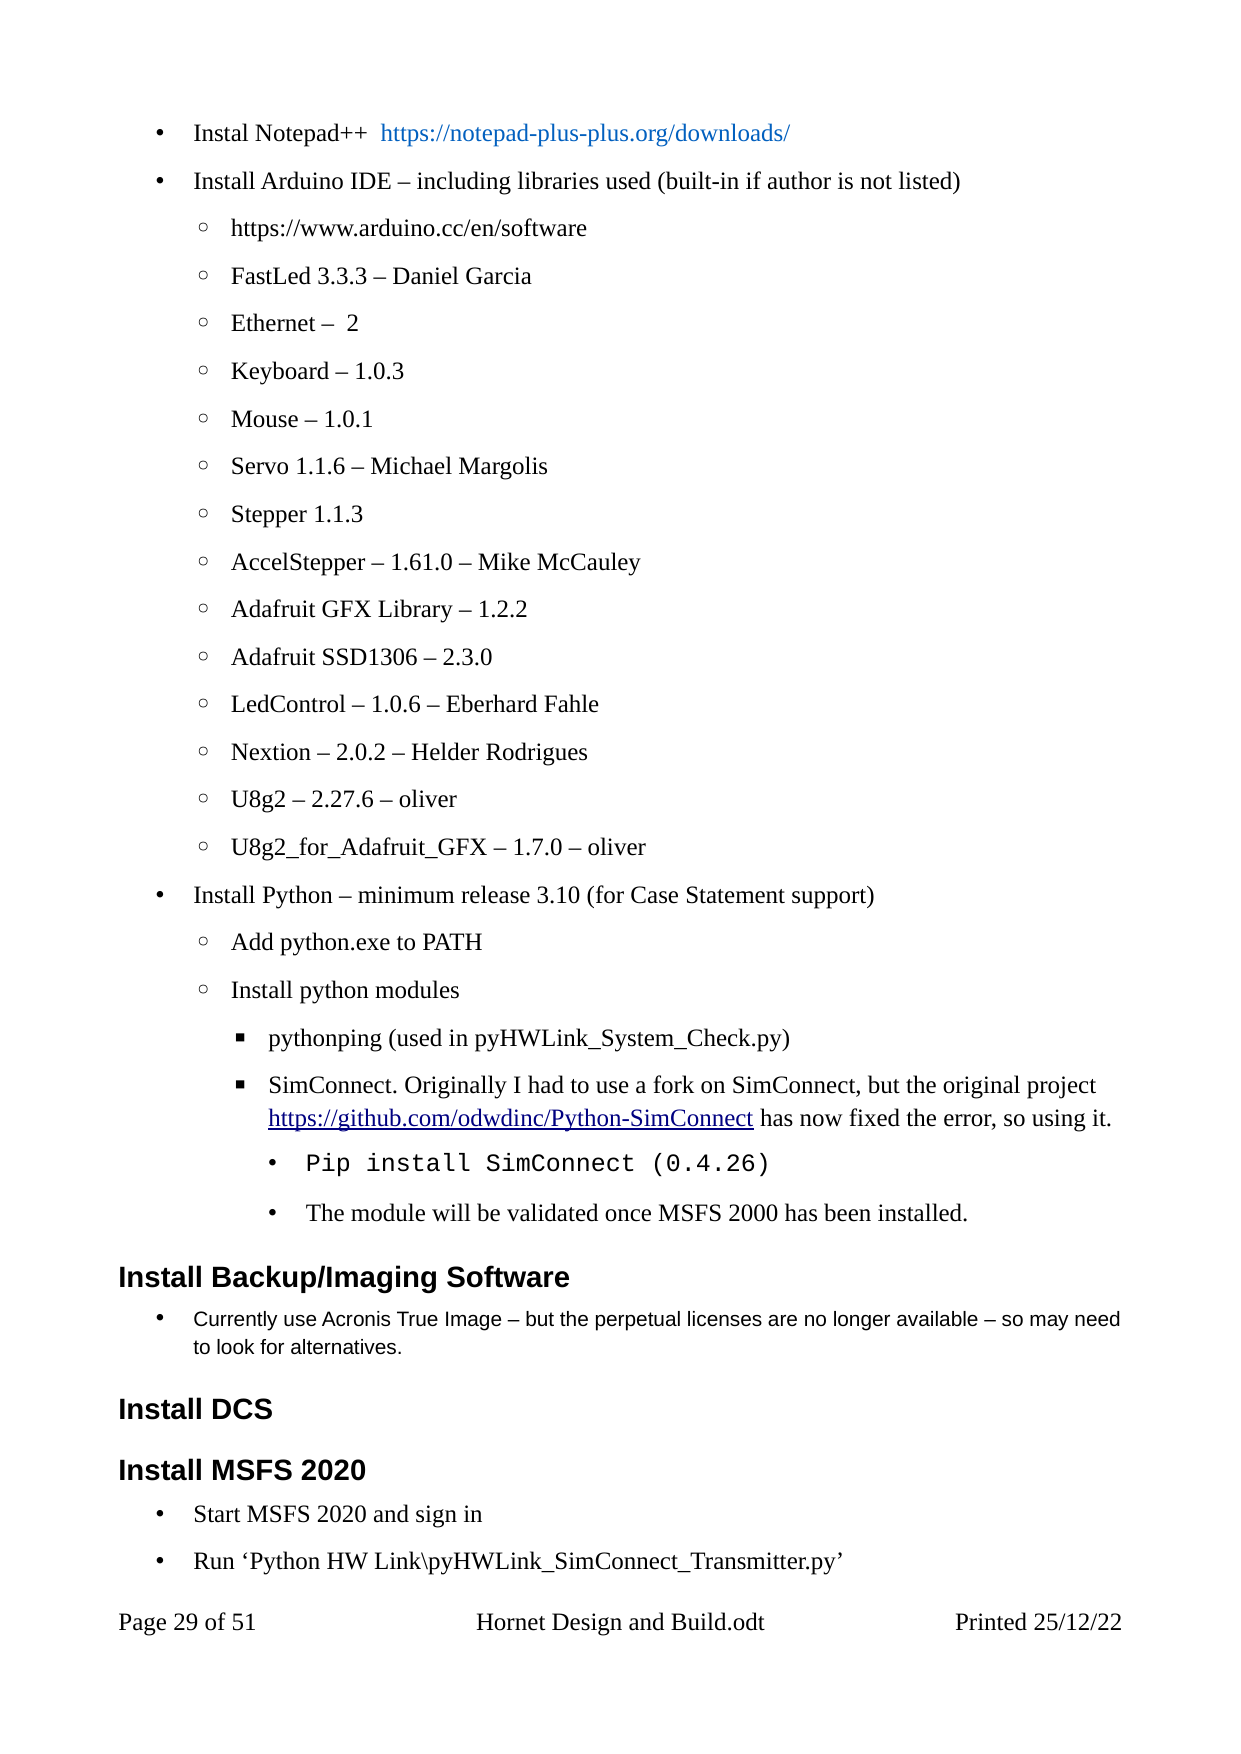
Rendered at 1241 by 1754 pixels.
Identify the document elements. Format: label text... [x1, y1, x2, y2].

list Instal Notepad++ https://notepad-plus-plus.org/downloads/ [156, 118, 1122, 147]
list Install Python – minimum release 3.10 (for Case Statement support) [156, 880, 1122, 908]
subtitle Install DCS [118, 1392, 1122, 1425]
list Servo 1.1.6 – Michael Margolis [193, 451, 1122, 480]
list Keyboard – 1.0.3 [193, 356, 1122, 385]
list Run ‘Python HW Link\pyHWLink_SimConnect_Transmitter.py’ [156, 1546, 1122, 1575]
list Add python.exe to PATH [193, 927, 1122, 956]
list Nextion – 2.0.2 – Helder Rodrigues [193, 737, 1122, 766]
list SimConnect. Originally I had to use a fork on SimConnect, but the original project https://github.com/odwdinc/Python-SimConnect has now fixed the error, so using it. [231, 1070, 1122, 1132]
list Ethernet – 2 [193, 308, 1122, 337]
list Install python modules [193, 975, 1122, 1004]
list Adafruit SSD1306 – 2.3.0 [193, 642, 1122, 671]
list Install Arduino IDE – including libraries used (built-in if author is not listed) [156, 166, 1122, 194]
list U8g2_for_Adafruit_GFX – 1.7.0 – oliver [193, 832, 1122, 861]
list Mouse – 1.0.1 [193, 404, 1122, 432]
subtitle Install MSFS 2020 [118, 1452, 1122, 1486]
list Start MSFS 2020 and sign in [156, 1499, 1122, 1527]
list LedControl – 1.0.6 – Eberhard Fahle [193, 689, 1122, 718]
list Pip install SimConnect (0.4.26) [268, 1151, 1122, 1179]
list The module will be validated once MSFS 2000 has been installed. [268, 1198, 1122, 1227]
list U8g2 – 2.27.6 – oliver [193, 784, 1122, 813]
subtitle Install Backup/Imaging Software [118, 1260, 1122, 1294]
list https://www.arduino.cc/en/software [193, 213, 1122, 242]
list Currently use Acronis True Image – but the perpetual licenses are no longer available – so may need to look for alternatives. [156, 1306, 1122, 1359]
list FastLed 3.3.3 – Daniel Garcia [193, 261, 1122, 290]
list Adafruit GFX Library – 1.2.2 [193, 594, 1122, 623]
list Stepper 1.1.3 [193, 499, 1122, 528]
list pythonping (used in pyHWLink_System_Check.py) [231, 1023, 1122, 1051]
list AccelStepper – 1.61.0 – Mike McCauley [193, 547, 1122, 575]
